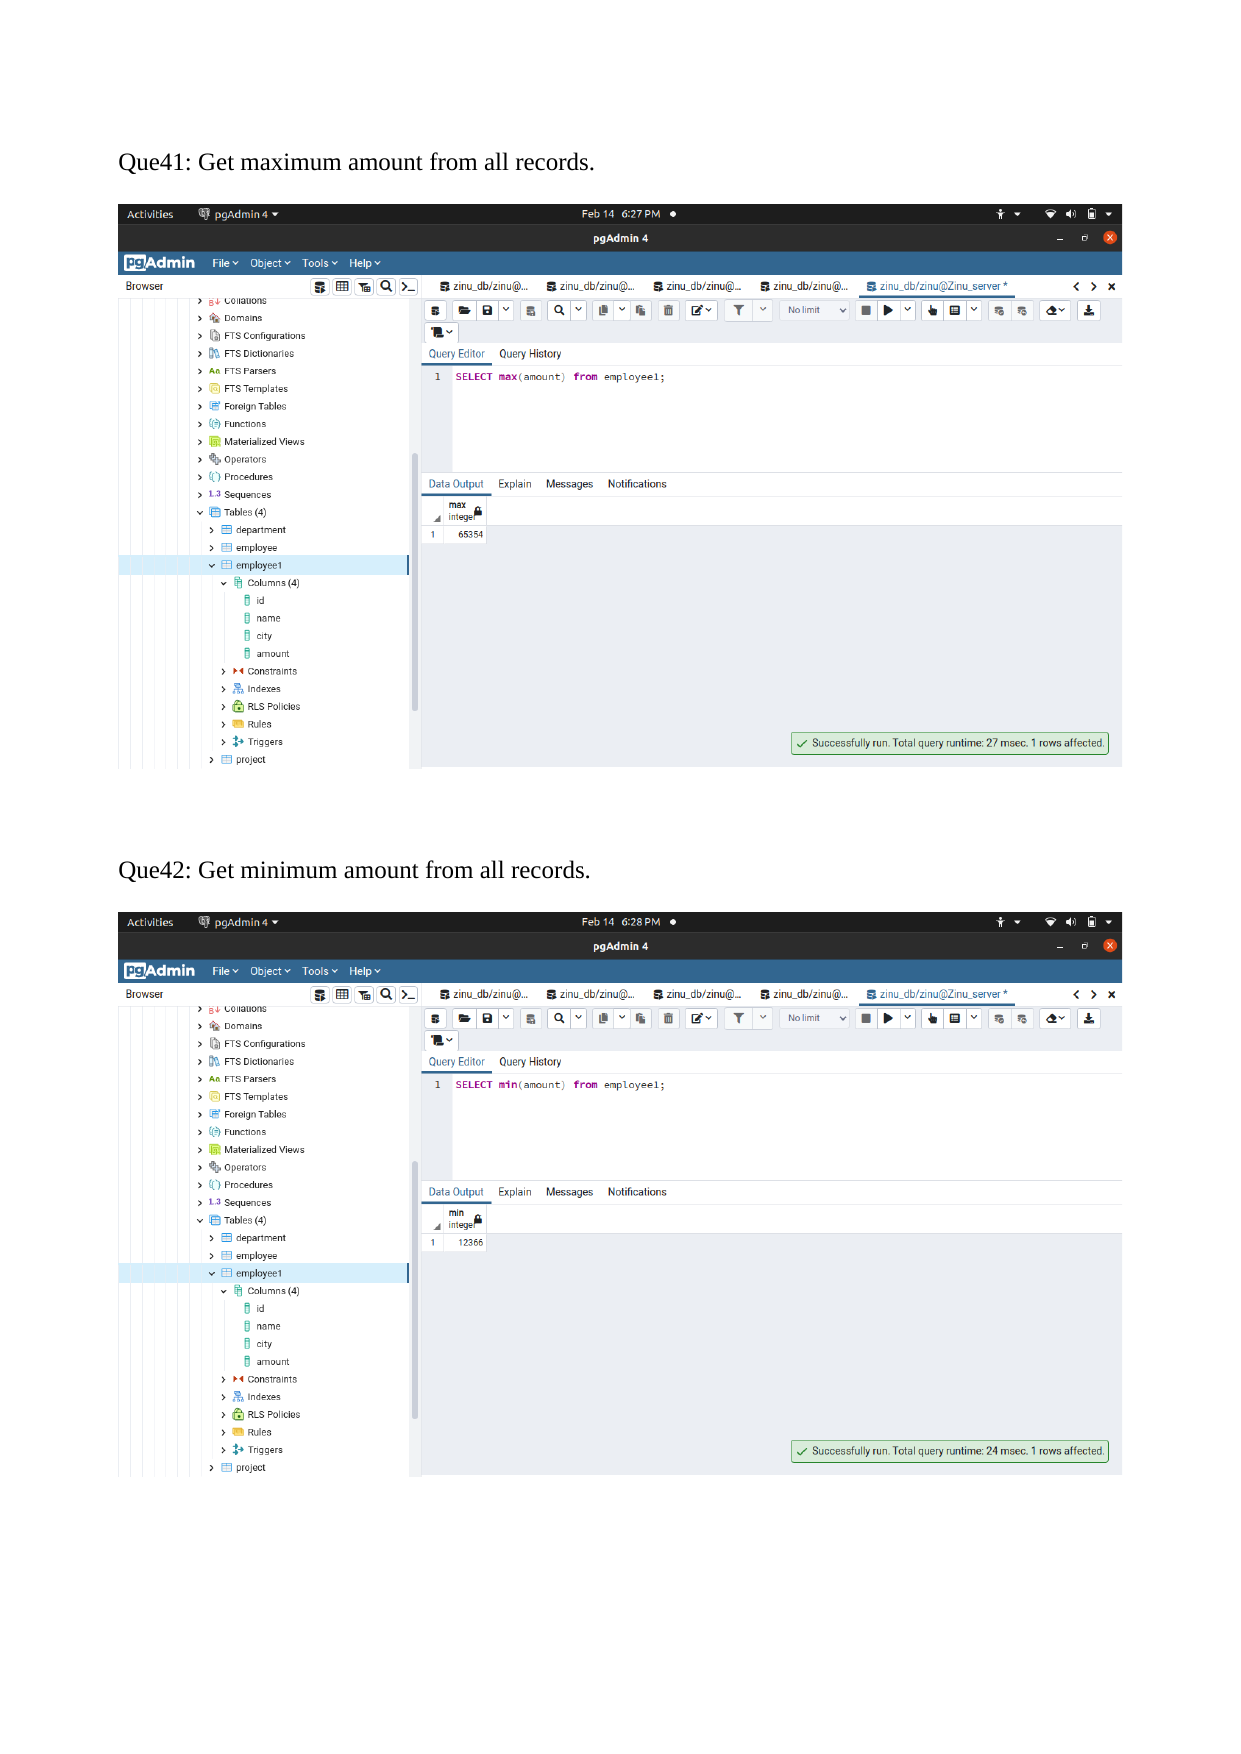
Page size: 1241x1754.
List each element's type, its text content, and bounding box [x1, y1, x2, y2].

picture [118, 204, 1123, 769]
text Que41: Get maximum amount from all records. [118, 147, 1122, 176]
text Que42: Get minimum amount from all records. [118, 855, 1122, 884]
picture [118, 912, 1123, 1477]
